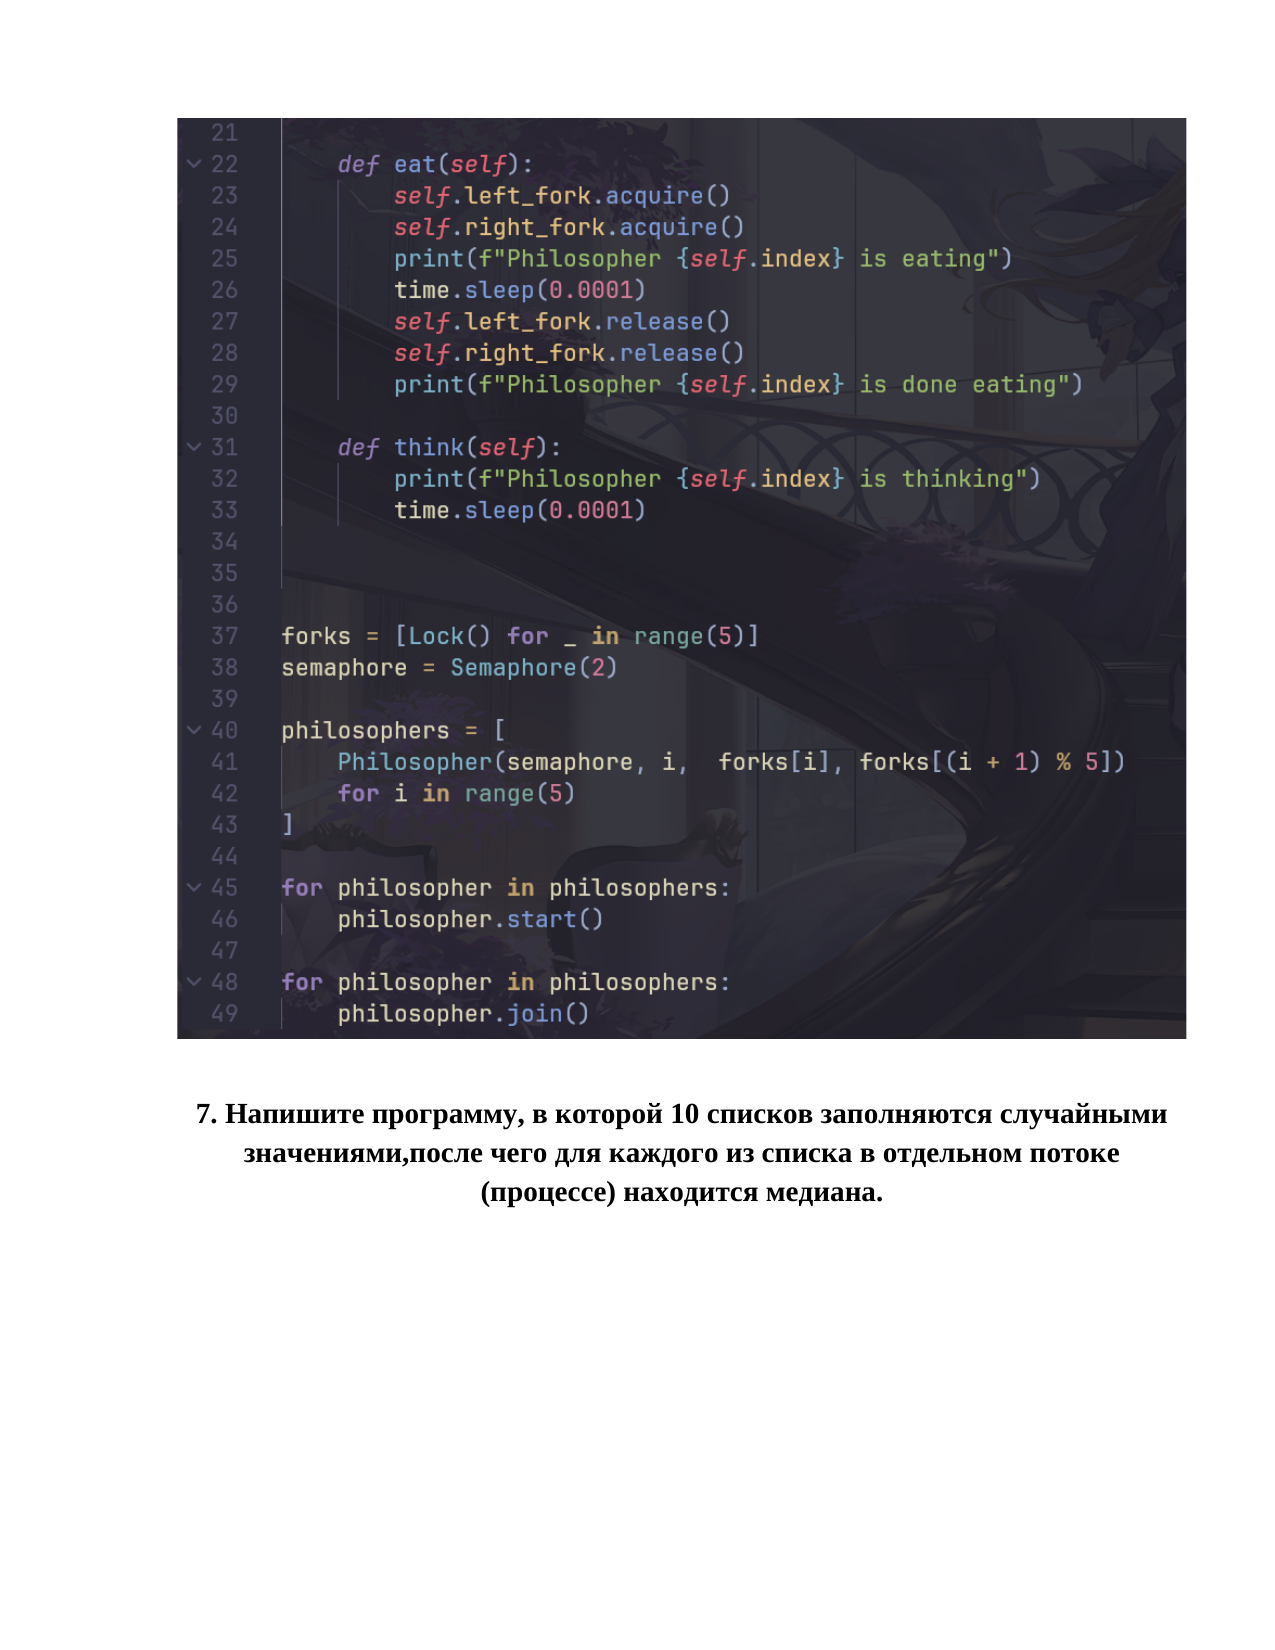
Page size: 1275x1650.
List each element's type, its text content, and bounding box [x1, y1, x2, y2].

text 7. Напишите программу, в которой 10 списков заполняются случайными значениями,после чего для каждого из списка в отдельном потоке (процессе) находится медиана. [177, 1097, 1186, 1207]
picture [177, 118, 1187, 1039]
